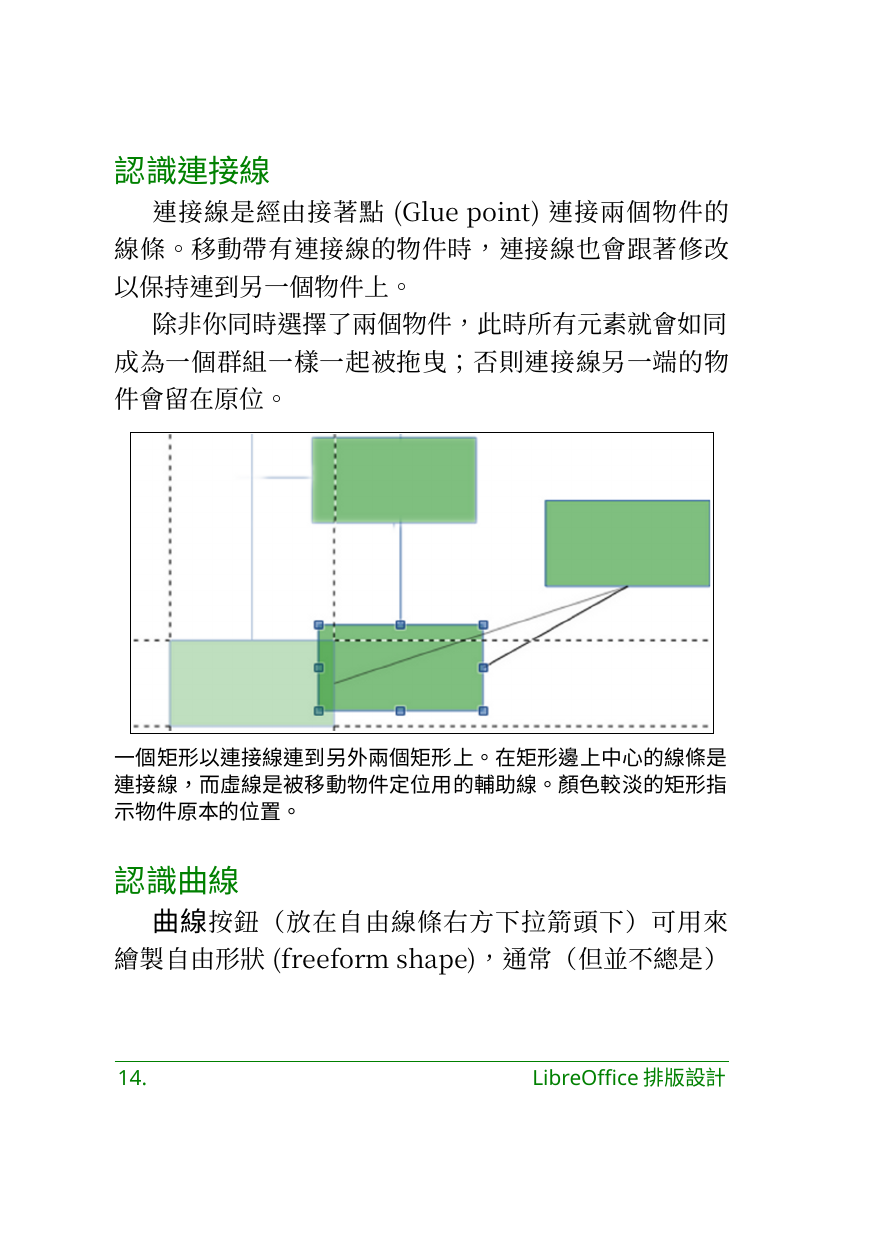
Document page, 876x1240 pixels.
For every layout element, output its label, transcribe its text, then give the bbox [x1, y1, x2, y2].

table_header [115, 432, 729, 735]
subtitle 認識曲線 [114, 856, 729, 901]
subtitle 認識連接線 [114, 146, 729, 191]
table_cell 一個矩形以連接線連到另外兩個矩形上。在矩形邊上中心的線條是連接線，而虛線是被移動物件定位用的輔助線。顏色較淡的矩形指示物件原本的位置。 [115, 735, 729, 824]
text 連接線是經由接著點 (Glue point) 連接兩個物件的線條。移動帶有連接線的物件時，連接線也會跟著修改以保持連到另一個物件上。 [114, 191, 729, 303]
text 除非你同時選擇了兩個物件，此時所有元素就會如同成為一個群組一樣一起被拖曳；否則連接線另一端的物件會留在原位。 [114, 303, 729, 416]
picture [133, 434, 711, 731]
text 曲線按鈕（放在自由線條右方下拉箭頭下）可用來繪製自由形狀 (freeform shape)，通常（但並不總是） [114, 901, 729, 976]
